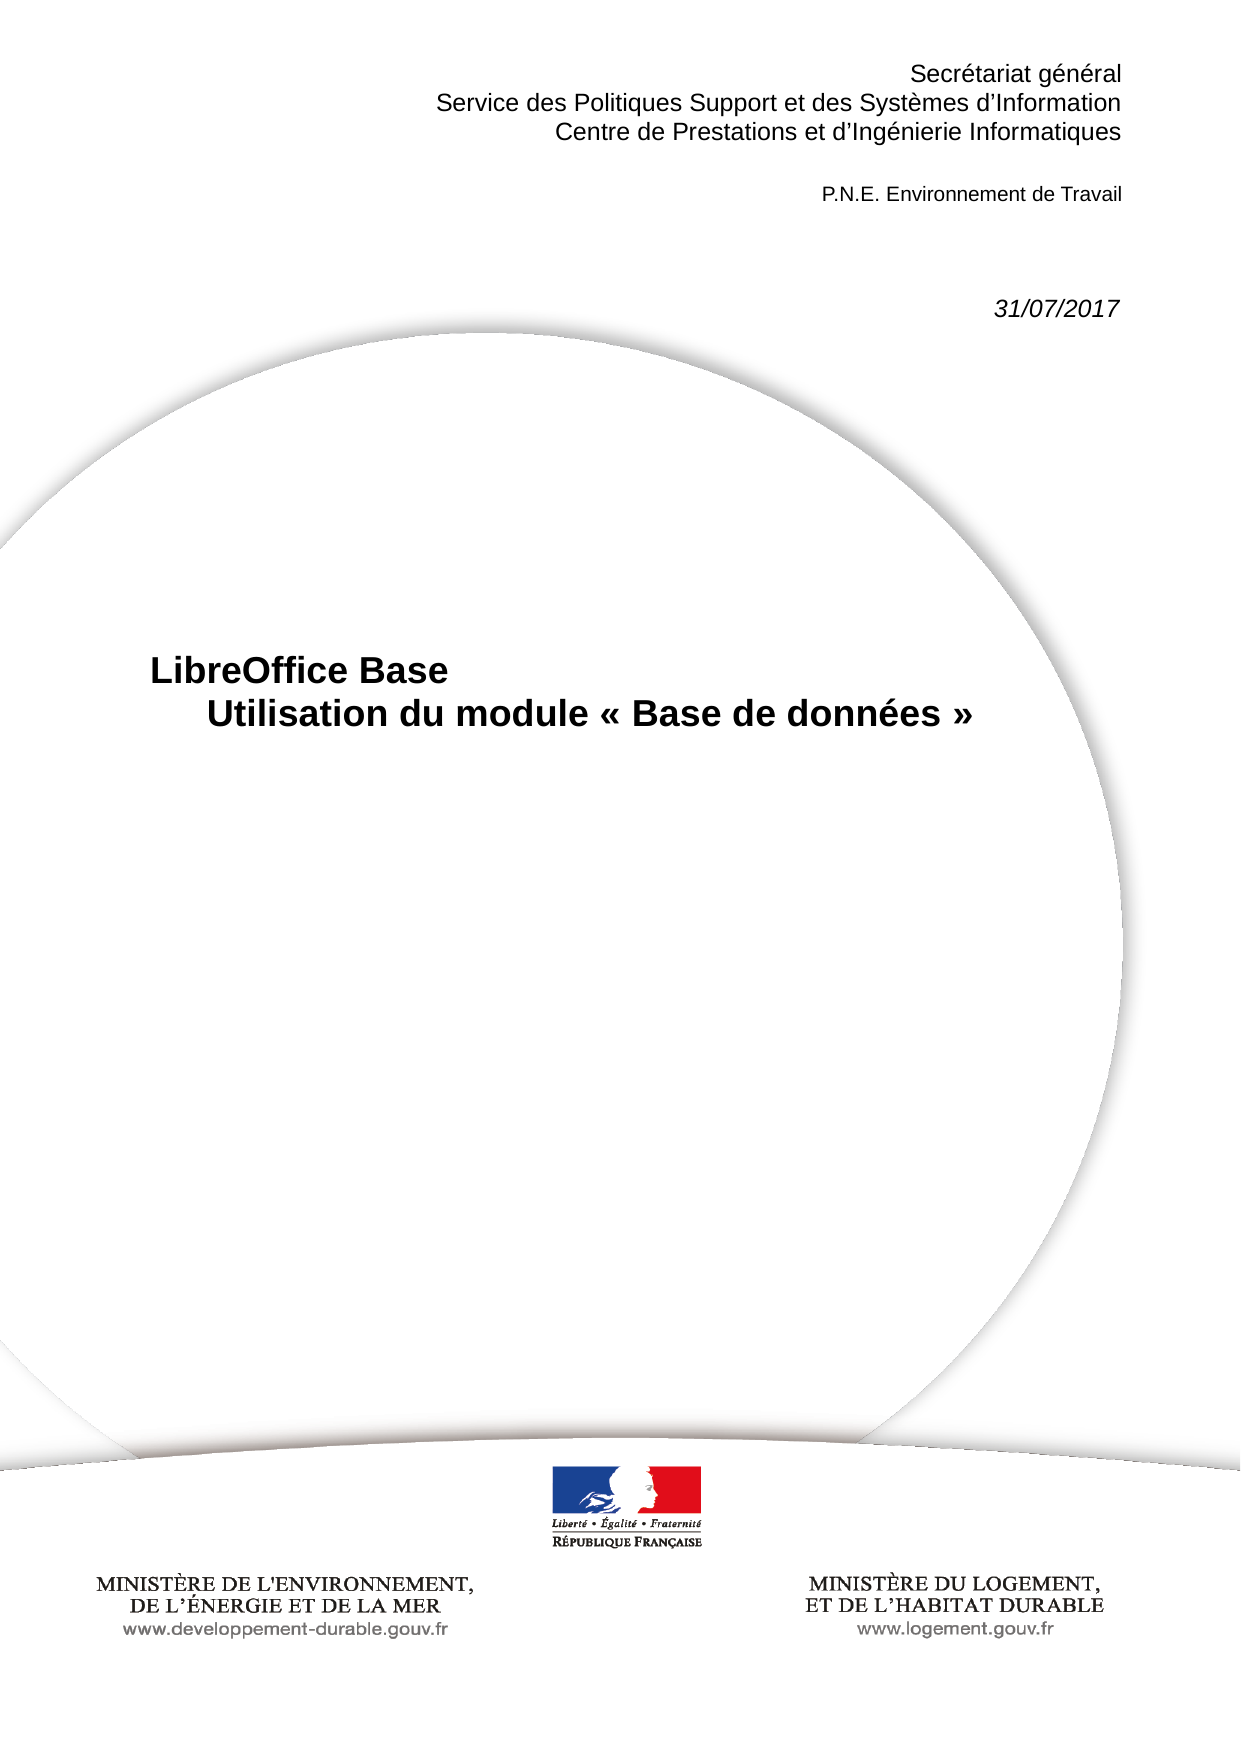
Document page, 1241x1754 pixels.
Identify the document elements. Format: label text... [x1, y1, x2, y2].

text Secrétariat général [354, 59, 1122, 88]
text LibreOffice Base [112, 648, 1240, 691]
text P.N.E. Environnement de Travail [354, 182, 1122, 206]
text 31/07/2017 [472, 294, 1122, 323]
text Service des Politiques Support et des Systèmes d’Information [354, 88, 1122, 117]
picture [0, 59, 1241, 1695]
text Centre de Prestations et d’Ingénierie Informatiques [354, 117, 1122, 146]
text Utilisation du module « Base de données » [207, 691, 1240, 734]
